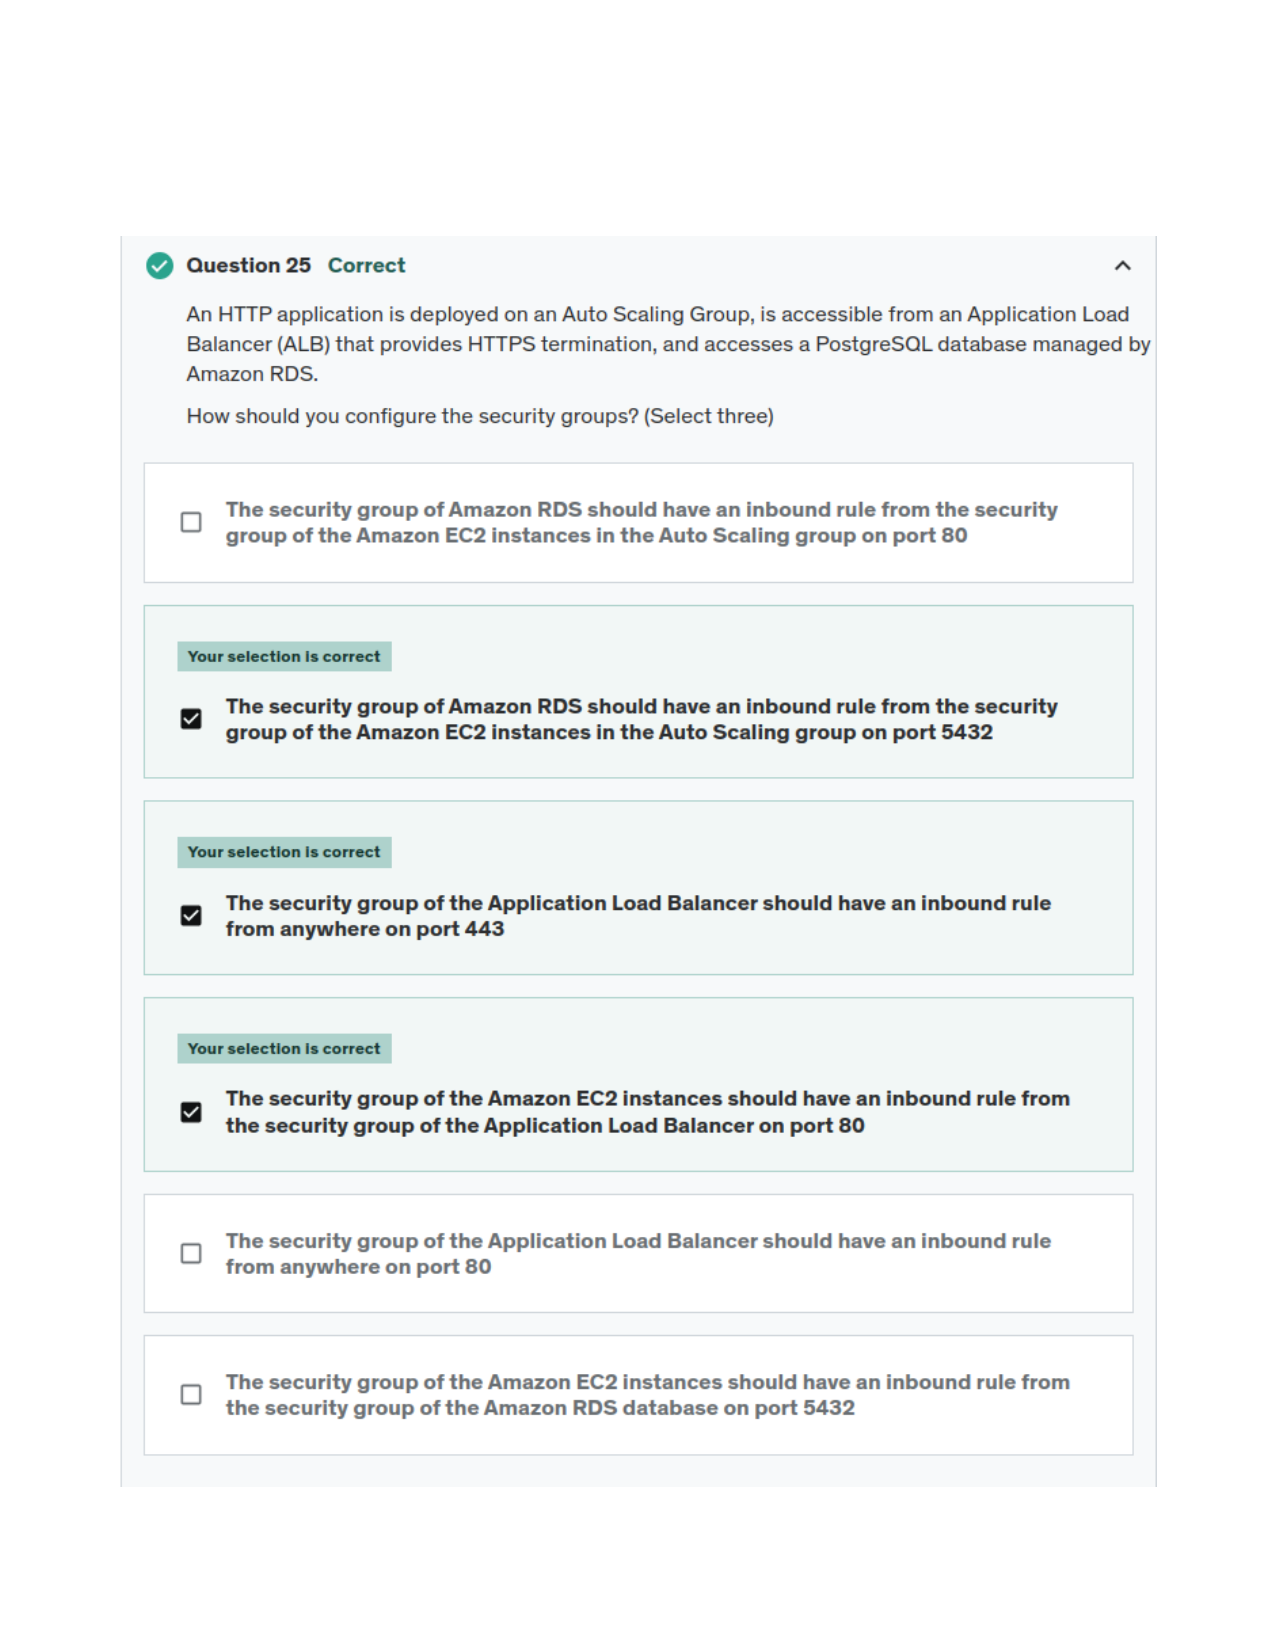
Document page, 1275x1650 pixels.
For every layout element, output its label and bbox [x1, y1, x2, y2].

picture [118, 236, 1157, 1487]
